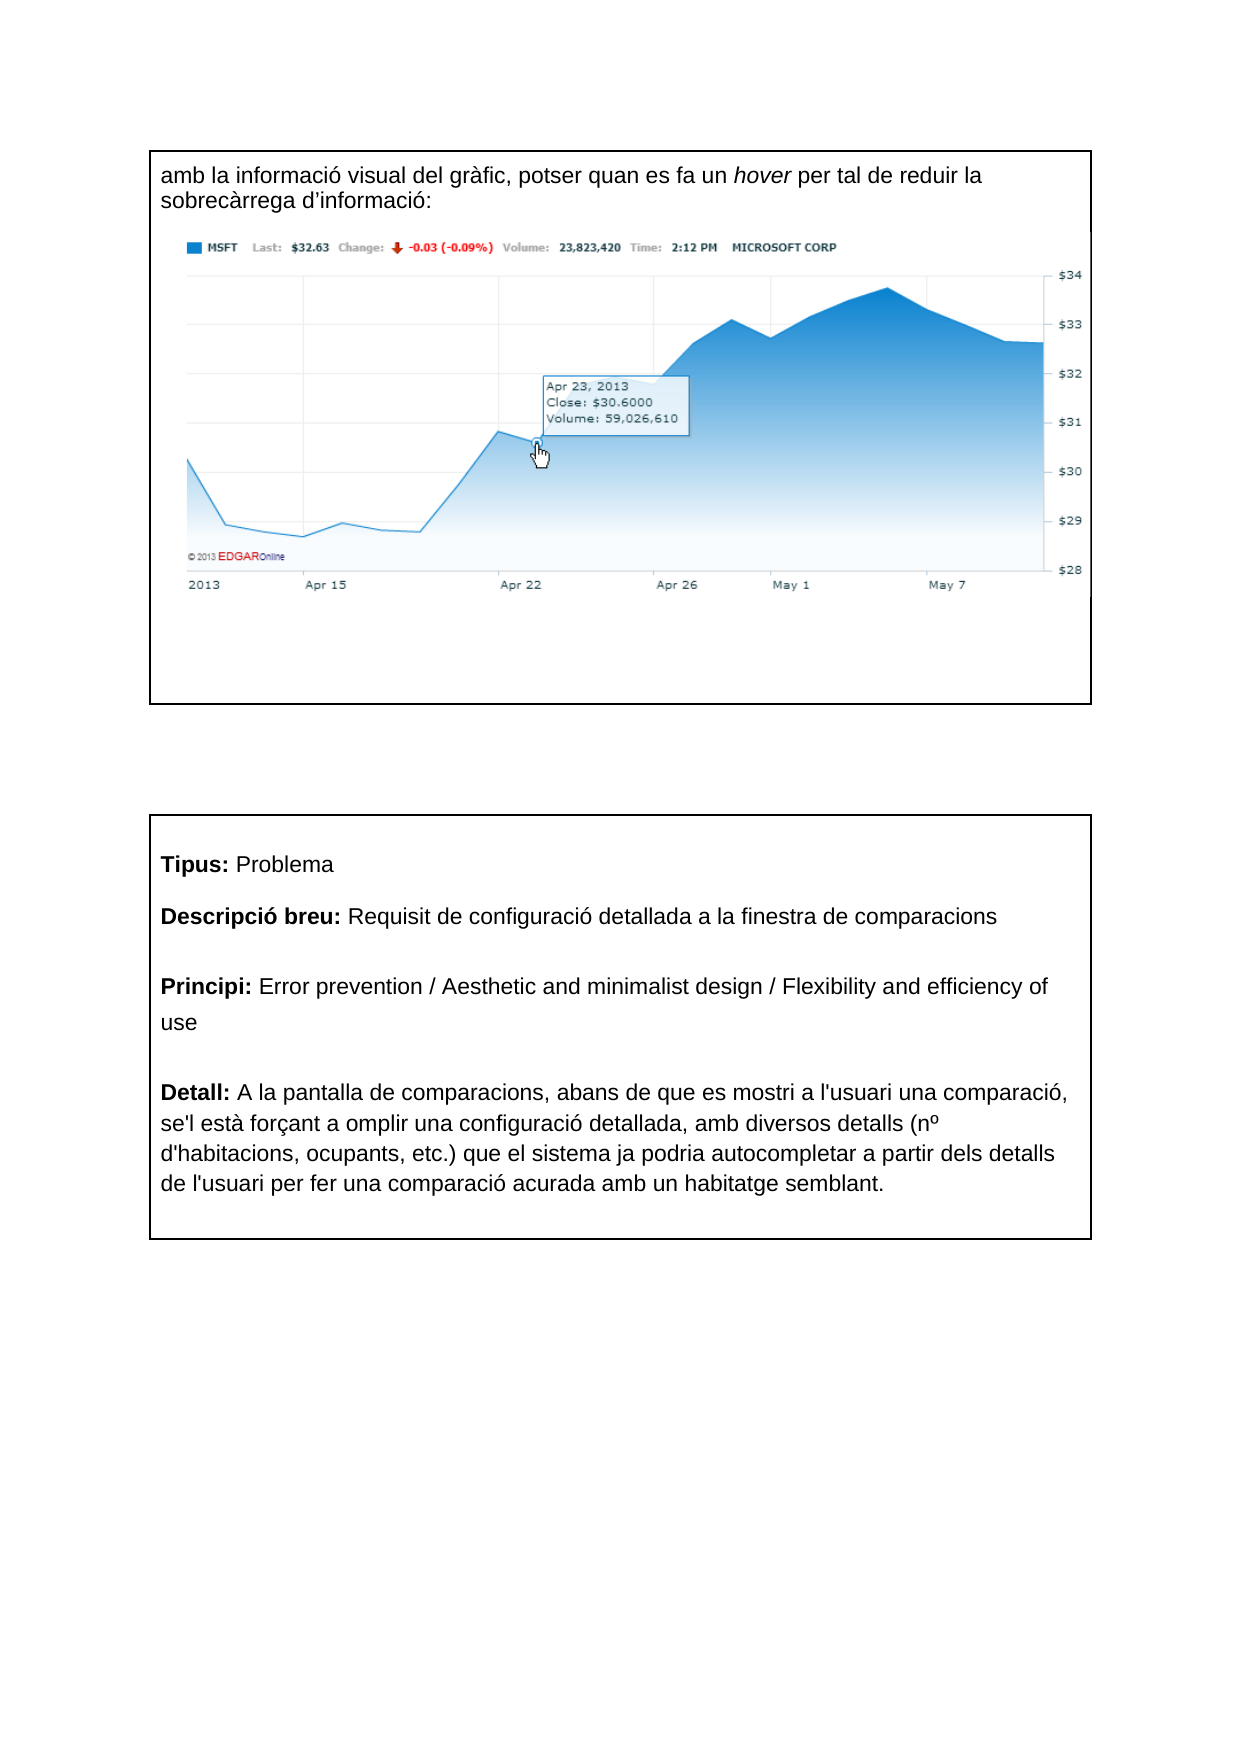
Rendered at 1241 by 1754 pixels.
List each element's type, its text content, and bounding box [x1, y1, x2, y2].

picture [179, 232, 1091, 597]
table_header Tipus: Problema Descripció breu: Requisit de configuració detallada a la finestra de comparacions Principi: Error prevention / Aesthetic and minimalist design / Flexibility and efficiency of use Detall: A la pantalla de comparacions, abans de que es mostri a l'usuari una comparació, se'l està forçant a omplir una configuració detallada, amb diversos detalls (nº d'habitacions, ocupants, etc.) que el sistema ja podria autocompletar a partir dels detalls de l'usuari per fer una comparació acurada amb un habitatge semblant. [151, 816, 1090, 1238]
table_header amb la informació visual del gràfic, potser quan es fa un hover per tal de reduir la sobrecàrrega d’informació: [151, 152, 1090, 703]
